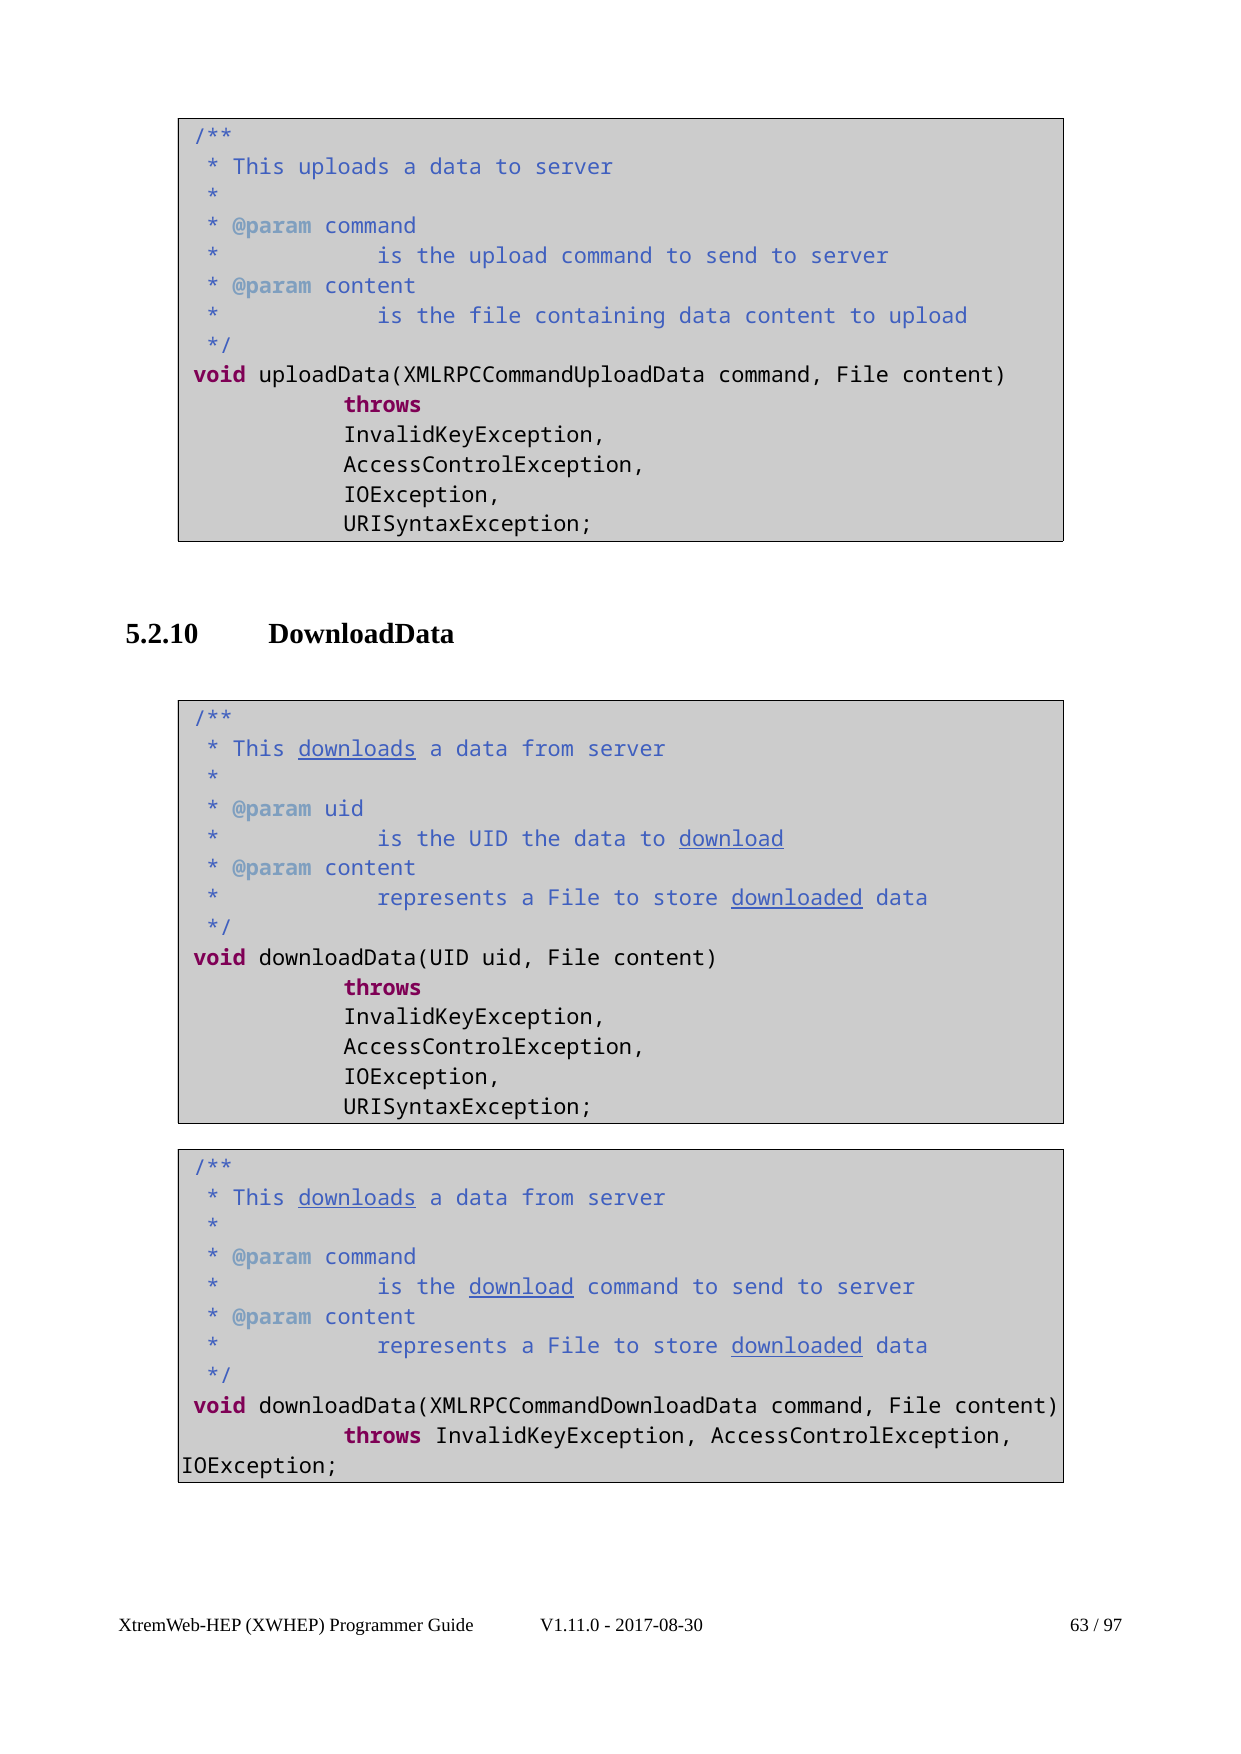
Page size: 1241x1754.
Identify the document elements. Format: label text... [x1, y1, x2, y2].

text /** [179, 1150, 1063, 1178]
text * This downloads a data from server [179, 1178, 1063, 1208]
text * [179, 1208, 1063, 1238]
text AccessControlException, [179, 1028, 1063, 1058]
text * @param command [179, 207, 1063, 237]
text * represents a File to store downloaded data [179, 879, 1063, 909]
text URISyntaxException; [179, 505, 1063, 541]
text * @param command [179, 1238, 1063, 1268]
text AccessControlException, [179, 446, 1063, 476]
text throws [179, 386, 1063, 416]
text * This downloads a data from server [179, 730, 1063, 760]
text void uploadData(XMLRPCCommandUploadData command, File content) [179, 356, 1063, 386]
text URISyntaxException; [179, 1088, 1063, 1123]
text * represents a File to store downloaded data [179, 1327, 1063, 1357]
text void downloadData(UID uid, File content) [179, 939, 1063, 968]
text * @param content [179, 267, 1063, 297]
text * is the upload command to send to server [179, 237, 1063, 267]
text */ [179, 1357, 1063, 1387]
text * [179, 760, 1063, 790]
text * is the UID the data to download [179, 819, 1063, 849]
text void downloadData(XMLRPCCommandDownloadData command, File content) [179, 1387, 1063, 1417]
text /** [179, 119, 1063, 148]
text */ [179, 909, 1063, 939]
text IOException, [179, 1058, 1063, 1088]
subtitle DownloadData [118, 617, 1122, 650]
text * [179, 178, 1063, 207]
text InvalidKeyException, [179, 416, 1063, 446]
text * This uploads a data to server [179, 148, 1063, 178]
text * is the download command to send to server [179, 1268, 1063, 1298]
text IOException, [179, 476, 1063, 505]
text * @param content [179, 849, 1063, 879]
text * is the file containing data content to upload [179, 297, 1063, 327]
text */ [179, 327, 1063, 356]
text throws InvalidKeyException, AccessControlException, IOException; [179, 1417, 1063, 1482]
text * @param content [179, 1298, 1063, 1327]
text throws [179, 968, 1063, 998]
text InvalidKeyException, [179, 998, 1063, 1028]
text * @param uid [179, 790, 1063, 819]
text /** [179, 701, 1063, 730]
